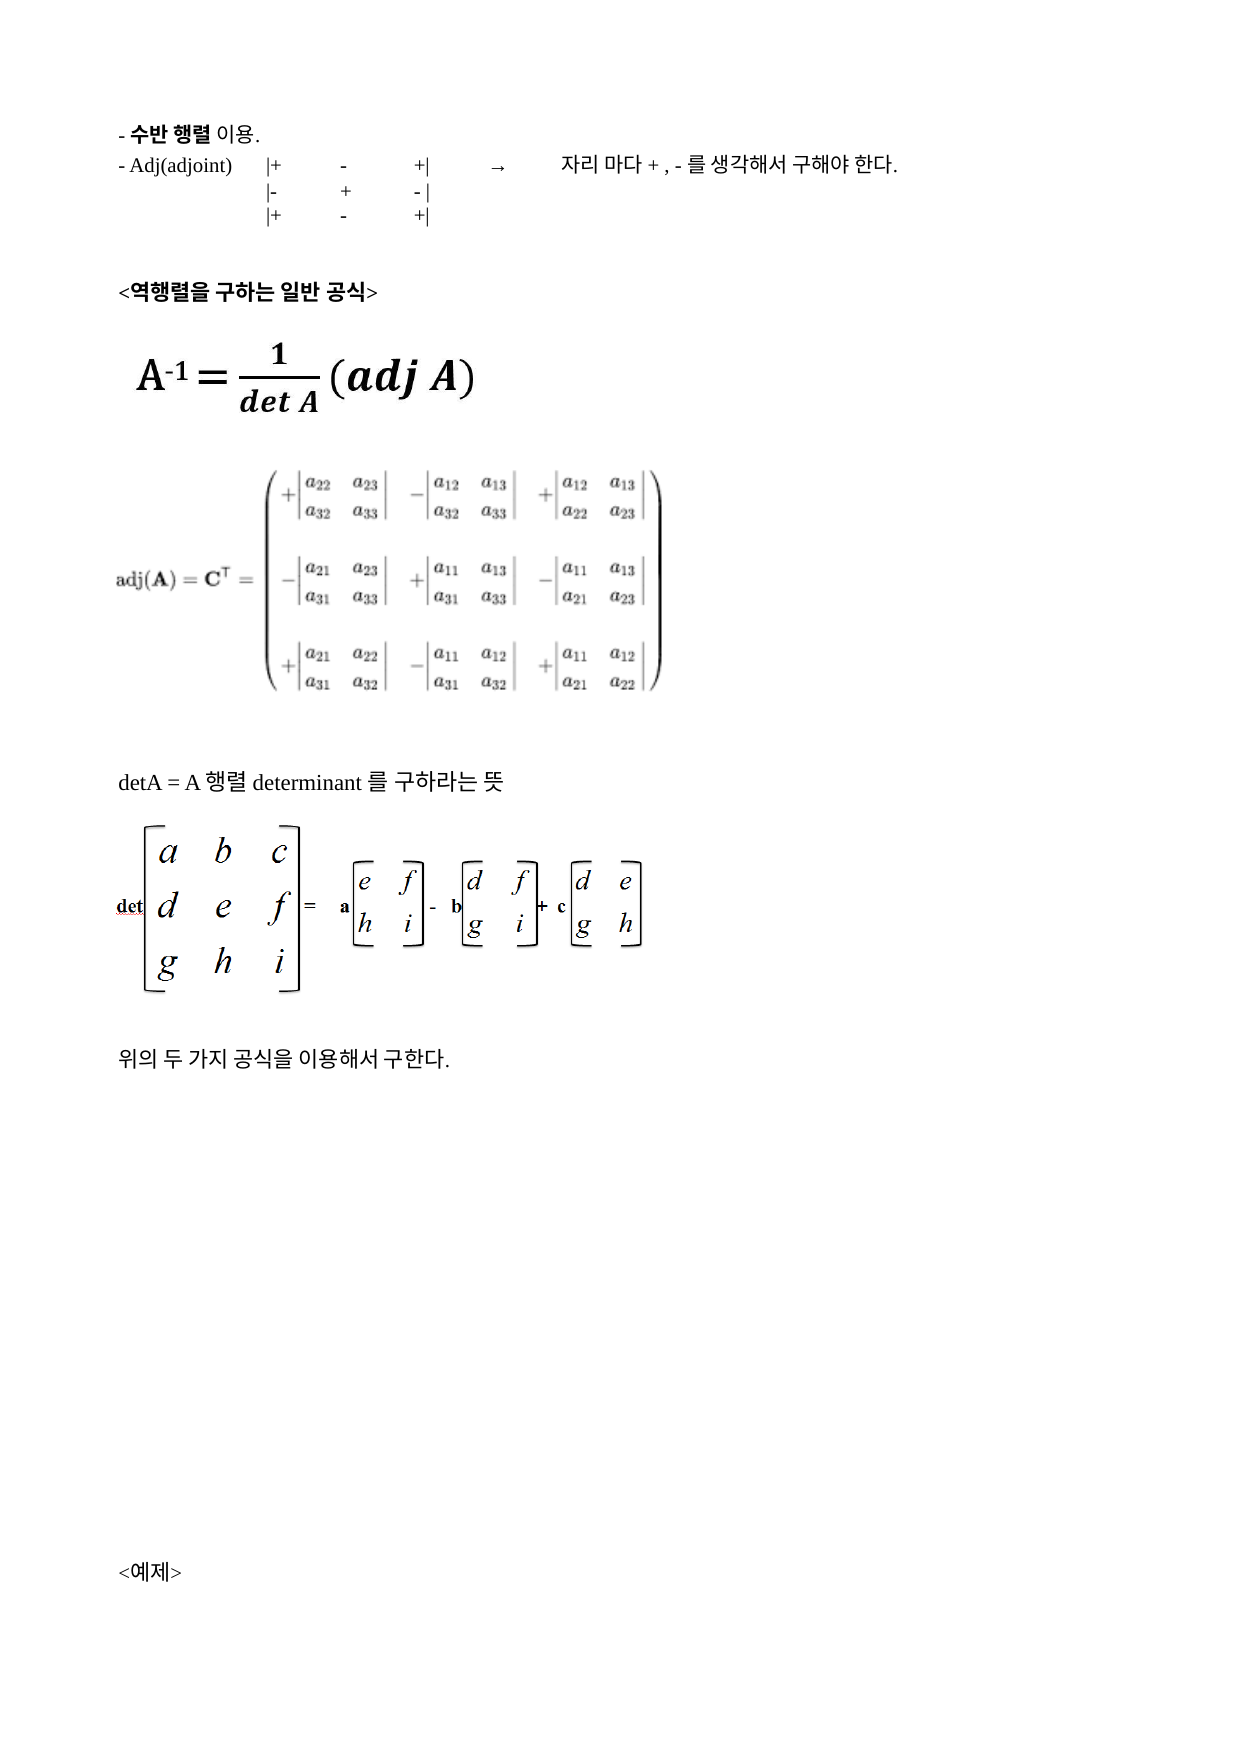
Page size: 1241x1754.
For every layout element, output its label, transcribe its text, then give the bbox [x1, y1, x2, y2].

text detA = A행렬determinant 를 구하라는 뜻 [118, 764, 1122, 797]
picture [113, 820, 652, 998]
text - Adj(adjoint) |+ - +| → 자리 마다 + , - 를 생각해서 구해야 한다. [118, 148, 1122, 178]
text 위의 두 가지 공식을 이용해서 구한다. [118, 1042, 1122, 1074]
picture [116, 469, 668, 693]
text |- + - | [118, 178, 1122, 203]
text - 수반 행렬 이용. [118, 118, 1122, 148]
text <역행렬을 구하는 일반 공식> [118, 275, 1122, 306]
text <예제> [118, 1555, 1122, 1587]
picture [117, 322, 489, 436]
text |+ - +| [118, 203, 1122, 227]
